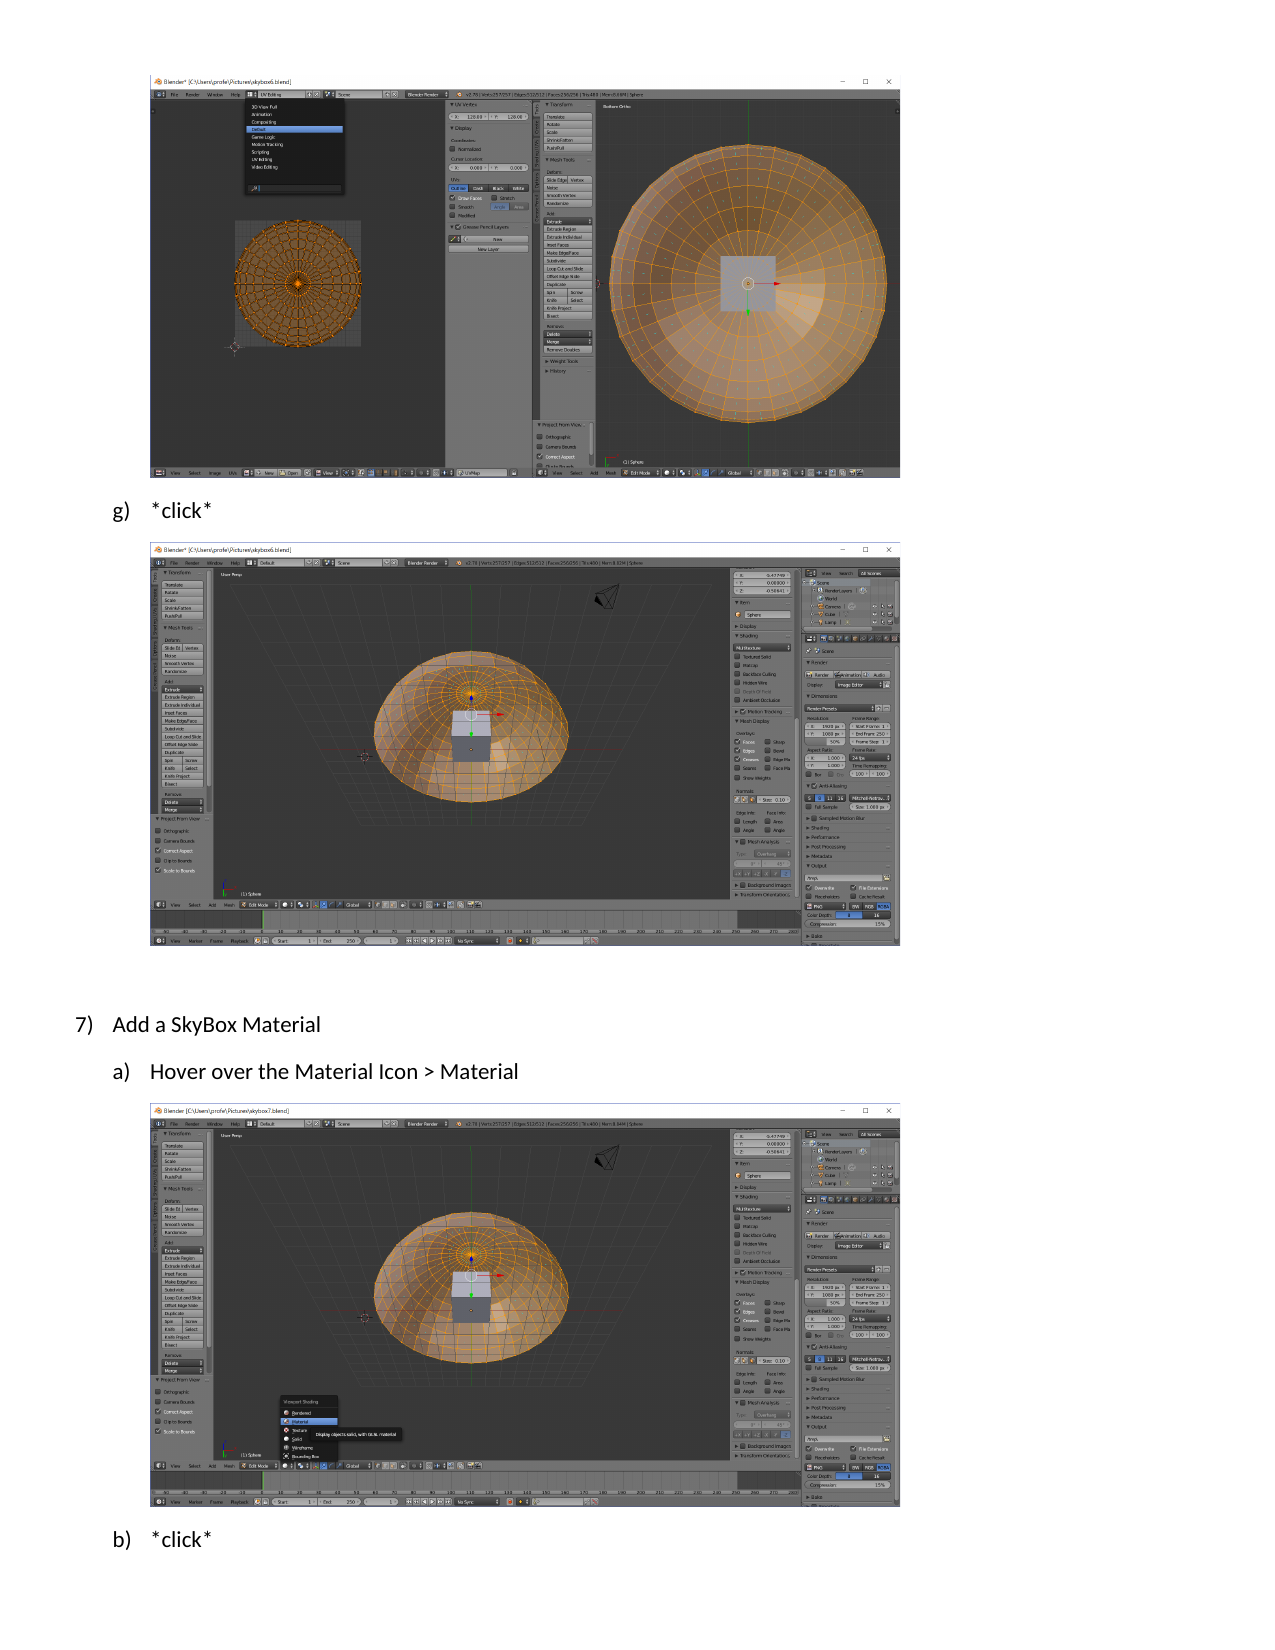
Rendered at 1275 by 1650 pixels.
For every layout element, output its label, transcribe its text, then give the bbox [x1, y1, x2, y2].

list Add a SkyBox Material [75, 1010, 1200, 1038]
list *click* [112, 1525, 1200, 1553]
list *click* [112, 496, 1200, 524]
list Hover over the Material Icon > Material [112, 1057, 1200, 1085]
